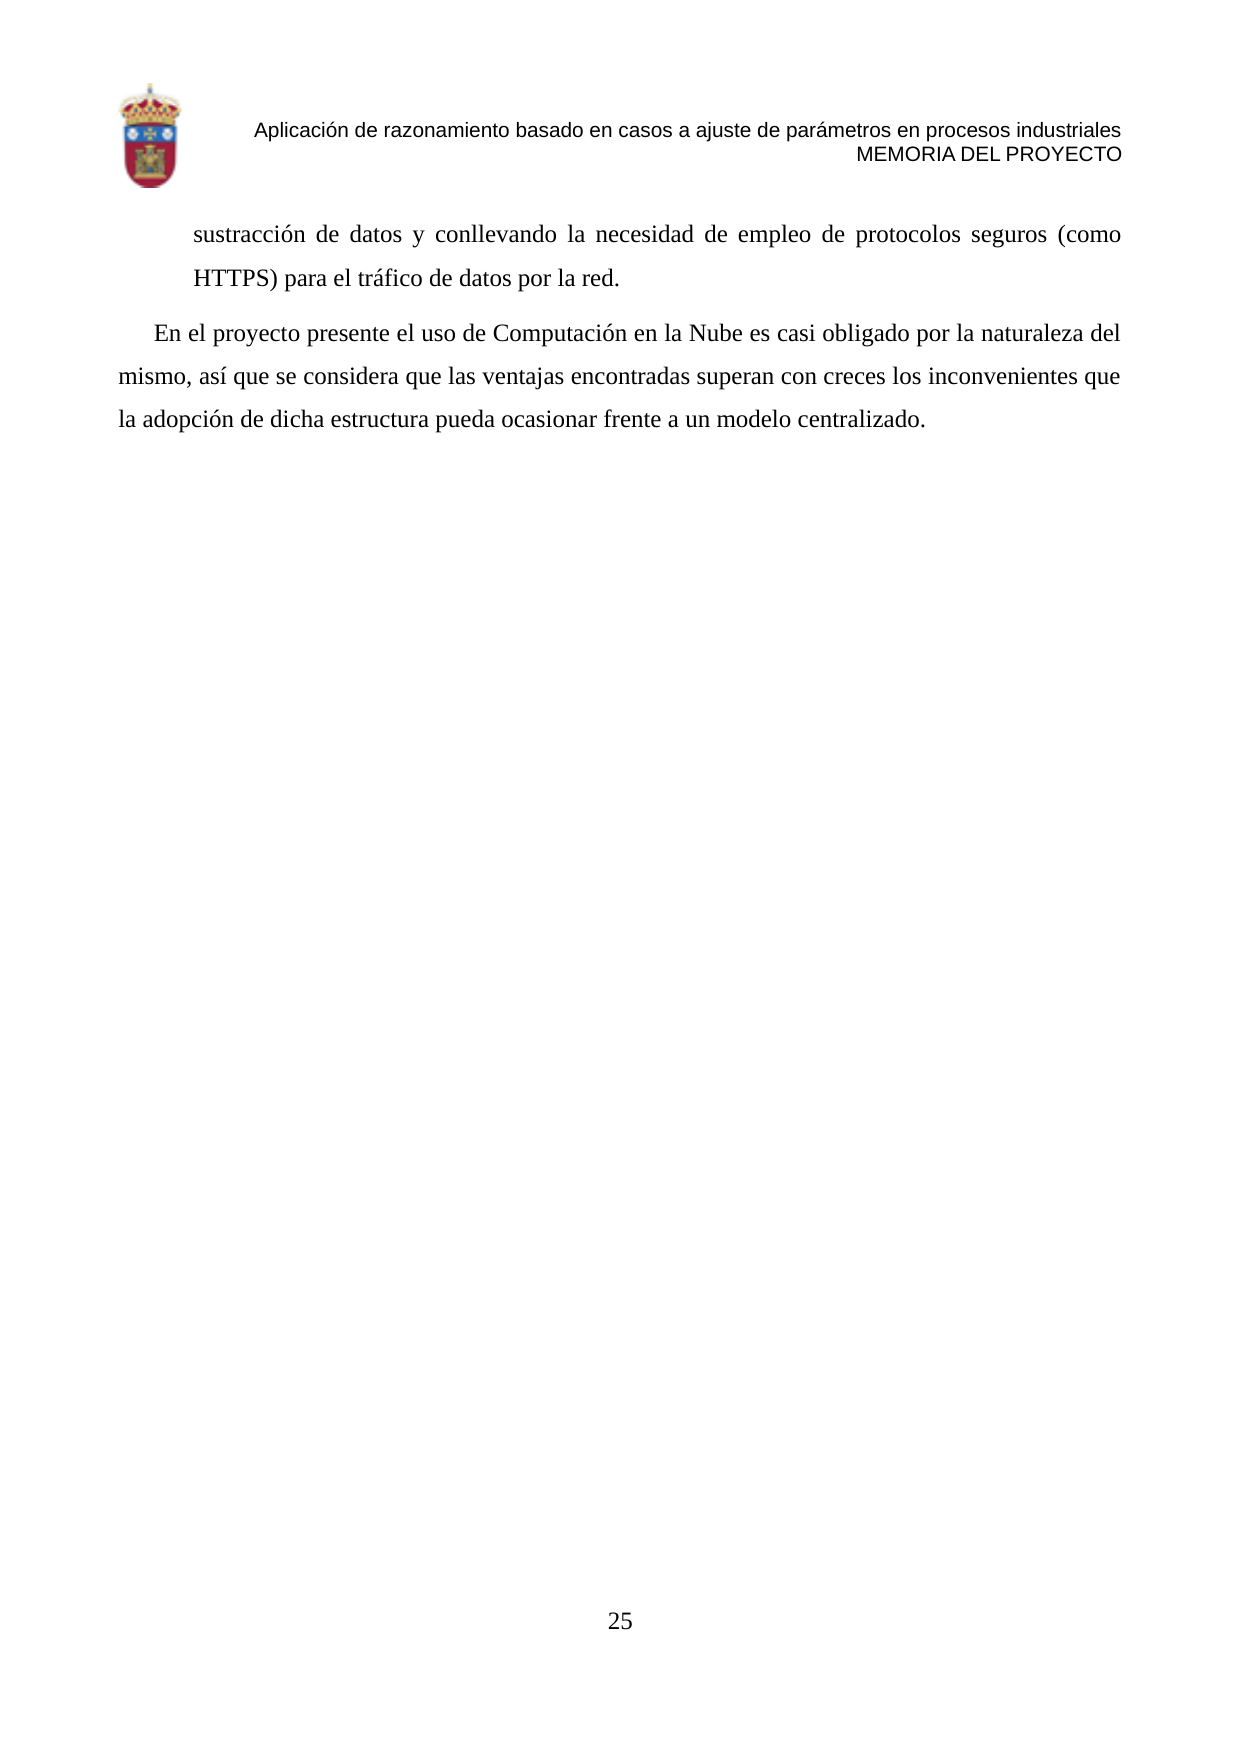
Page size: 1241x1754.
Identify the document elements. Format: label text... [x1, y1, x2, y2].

list sustracción de datos y conllevando la necesidad de empleo de protocolos seguros (como HTTPS) para el tráfico de datos por la red. [156, 219, 1122, 291]
picture [117, 83, 184, 188]
text En el proyecto presente el uso de Computación en la Nube es casi obligado por la naturaleza del mismo, así que se considera que las ventajas encontradas superan con creces los inconvenientes que la adopción de dicha estructura pueda ocasionar frente a un modelo centralizado. [118, 318, 1122, 433]
